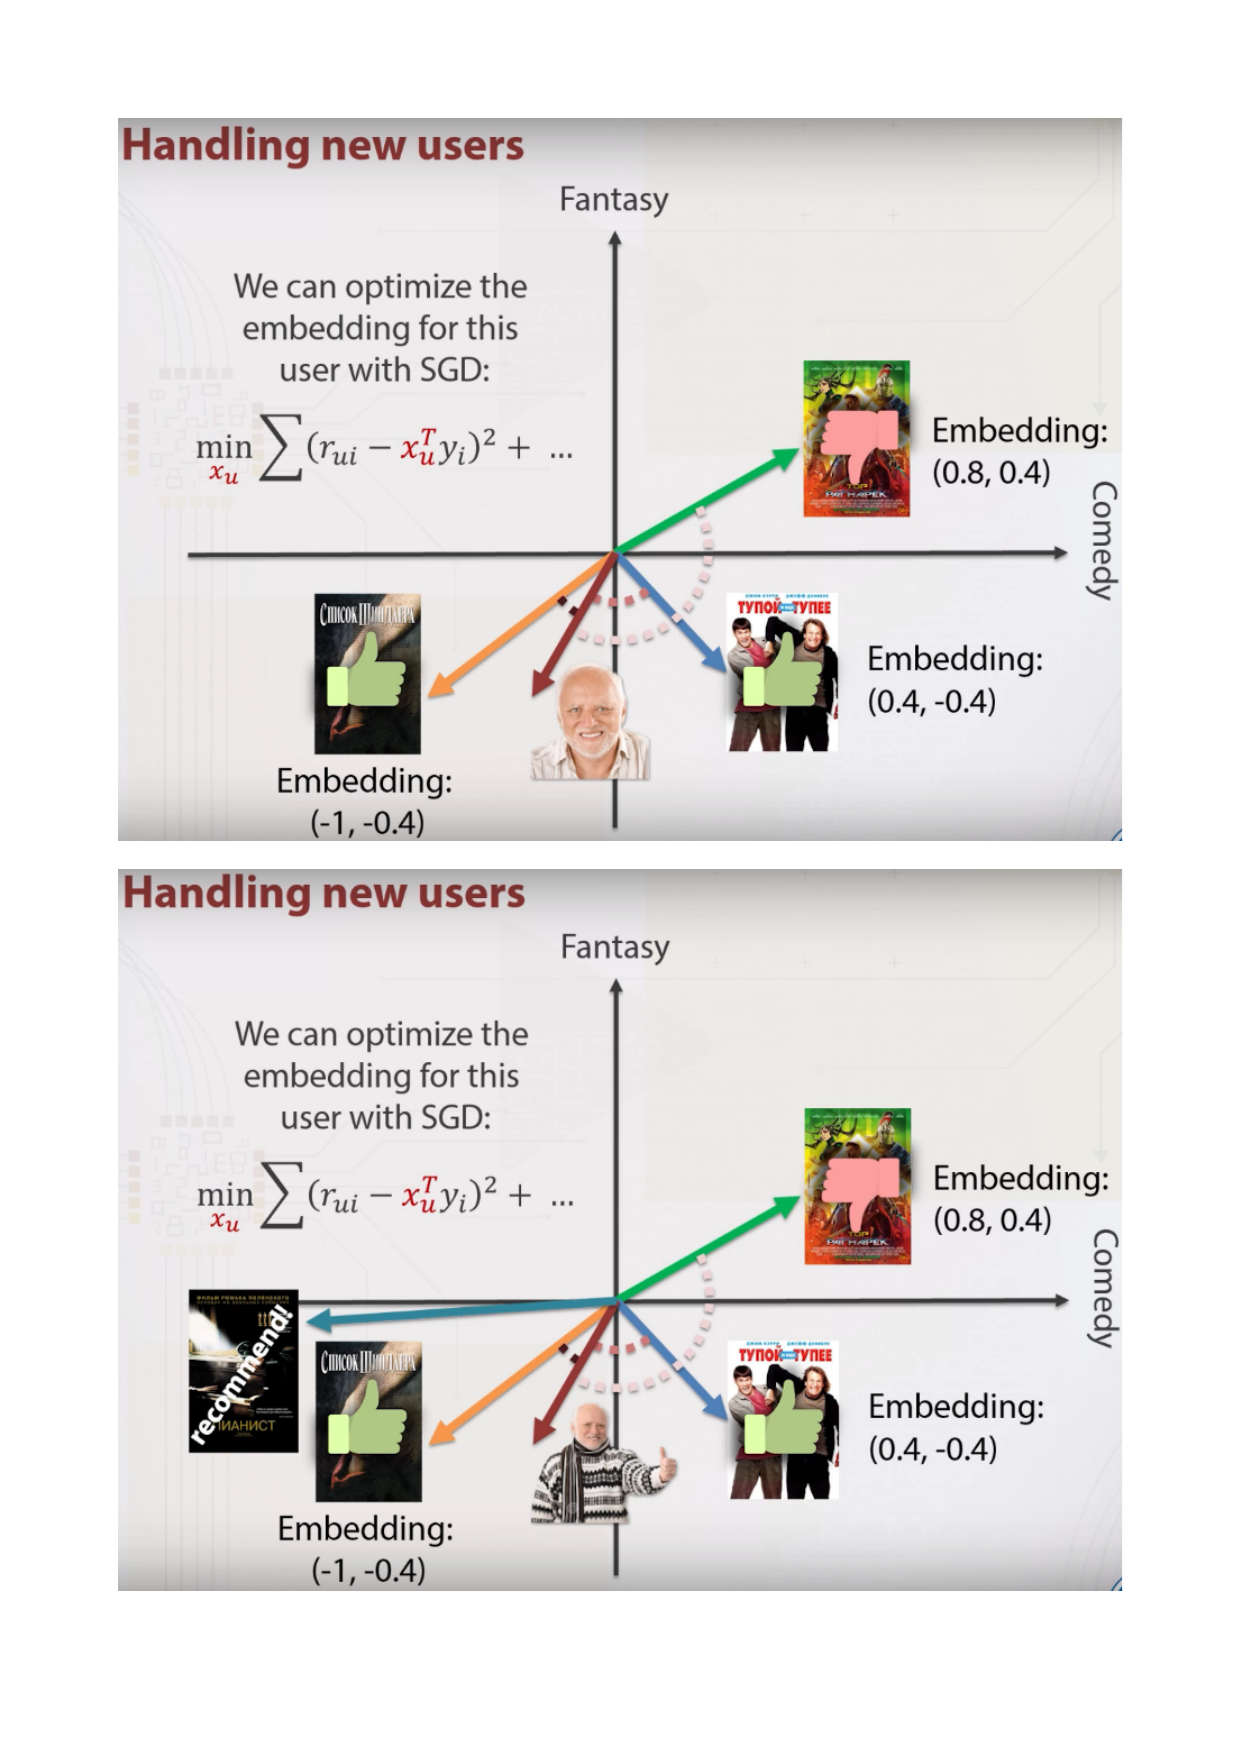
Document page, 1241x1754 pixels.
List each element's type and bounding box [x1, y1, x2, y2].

picture [118, 869, 1123, 1591]
picture [118, 118, 1123, 841]
